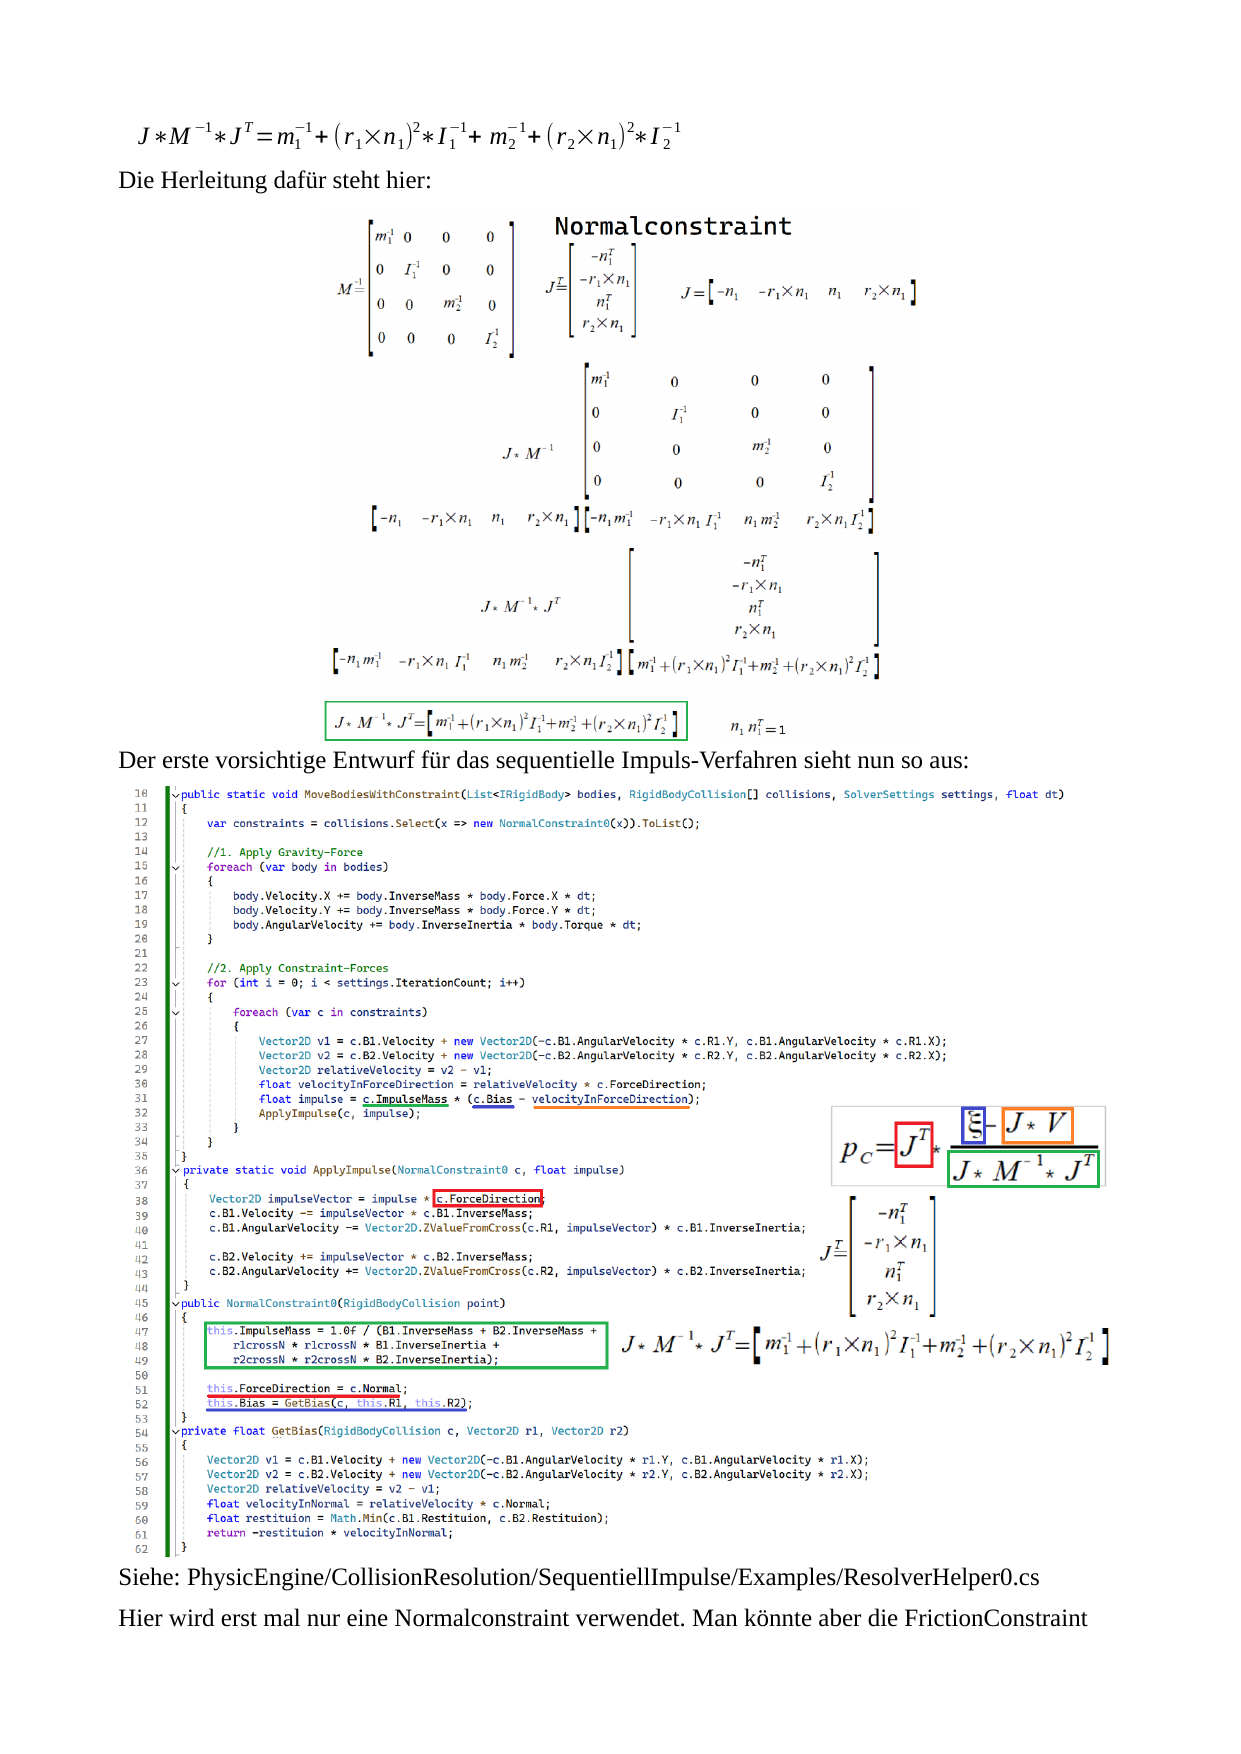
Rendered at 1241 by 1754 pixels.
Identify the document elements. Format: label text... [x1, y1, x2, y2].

text Der erste vorsichtige Entwurf für das sequentielle Impuls-Verfahren sieht nun so aus: [118, 207, 1122, 774]
text Die Herleitung dafür steht hier: [118, 166, 1122, 194]
text Siehe: PhysicEngine/CollisionResolution/SequentiellImpulse/Examples/ResolverHelper0.cs [118, 786, 1122, 1591]
picture [321, 206, 920, 745]
text Für die Normalconstraint lautet der Nenner der Constraint-Formel: [118, 118, 1122, 153]
text Hier wird erst mal nur eine Normalconstraint verwendet. Man könnte aber die FrictionConstraint [118, 1603, 1122, 1632]
picture [128, 786, 1113, 1562]
